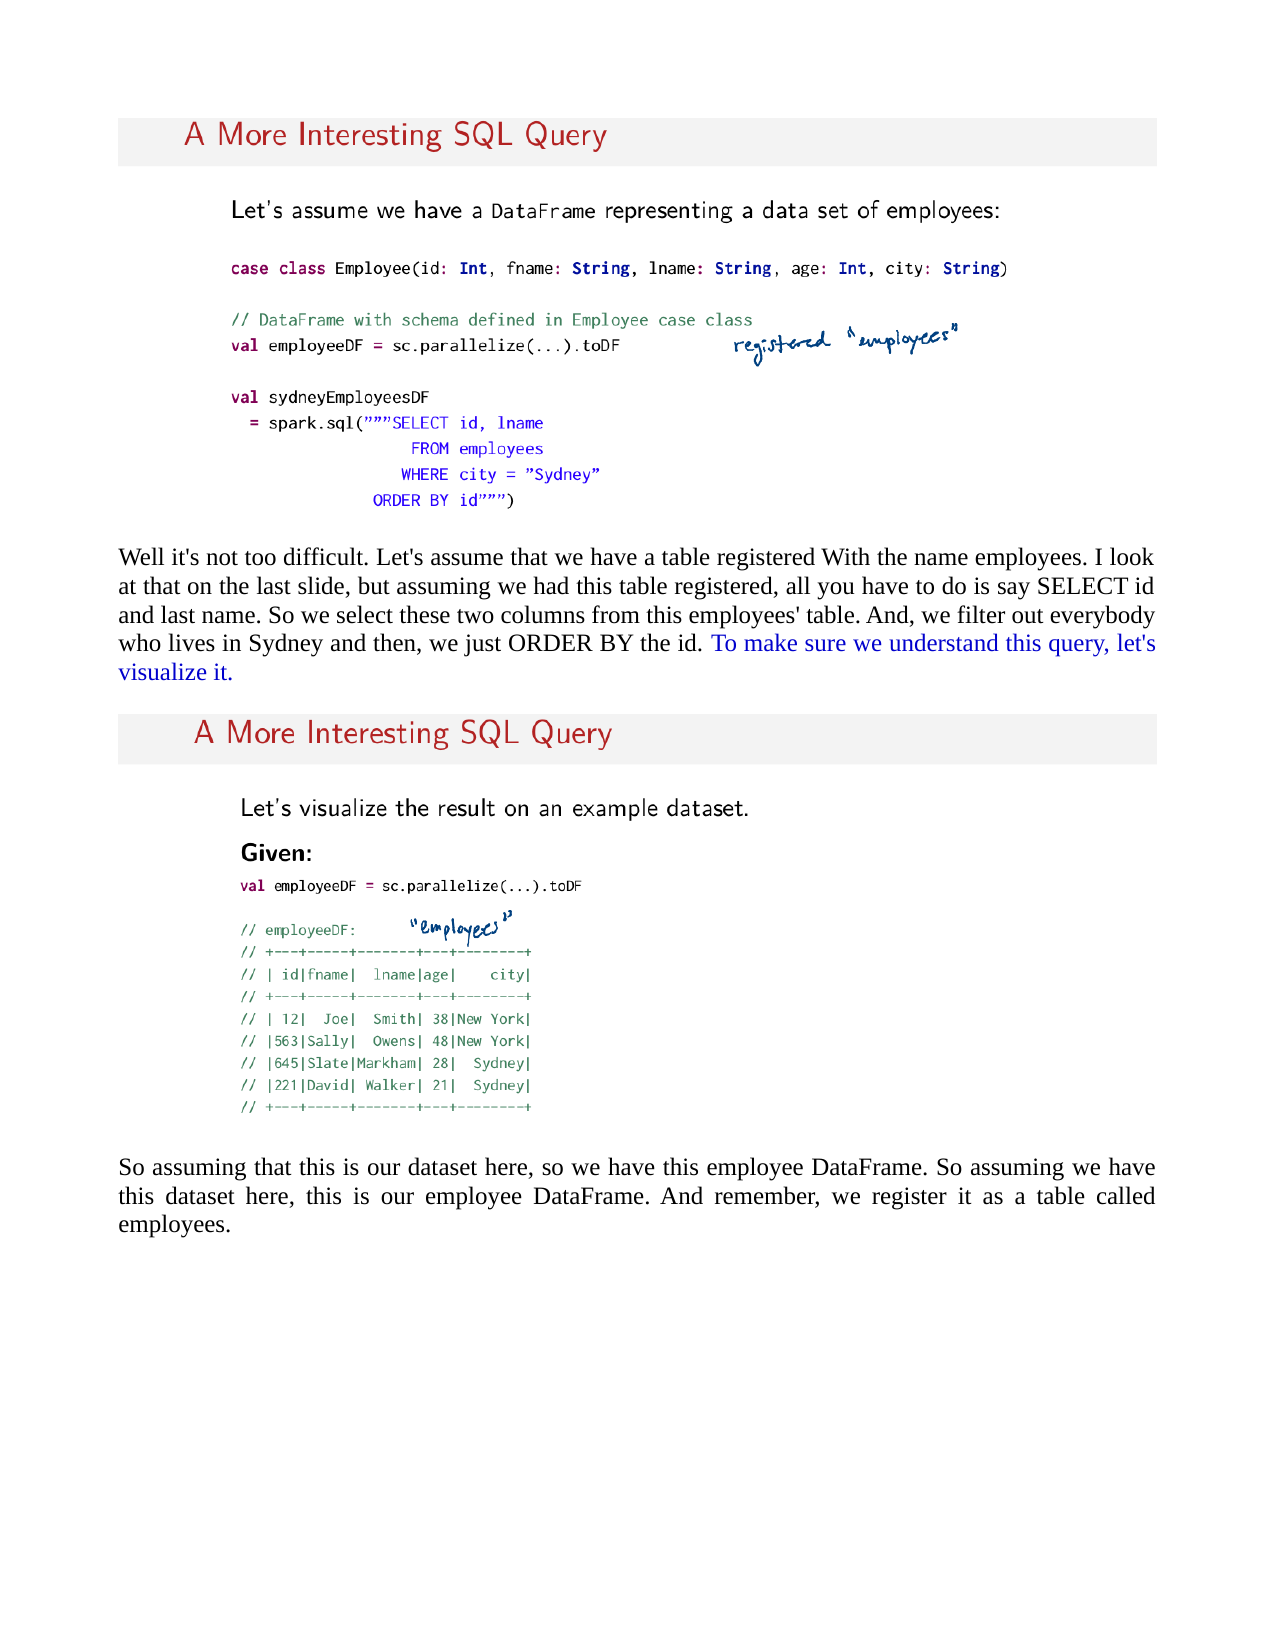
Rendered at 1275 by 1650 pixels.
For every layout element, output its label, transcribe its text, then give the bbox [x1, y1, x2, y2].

picture [118, 714, 1157, 1124]
text Well it's not too difficult. Let's assume that we have a table registered With the name employees. I look at that on the last slide, but assuming we had this table registered, all you have to do is say SELECT id and last name. So we select these two columns from this employees' table. And, we filter out everybody who lives in Sydney and then, we just ORDER BY the id. To make sure we understand this query, let's visualize it. [118, 542, 1157, 686]
picture [118, 118, 1157, 514]
text So assuming that this is our dataset here, so we have this employee DataFrame. So assuming we have this dataset here, this is our employee DataFrame. And remember, we register it as a table called employees. [118, 1152, 1157, 1238]
